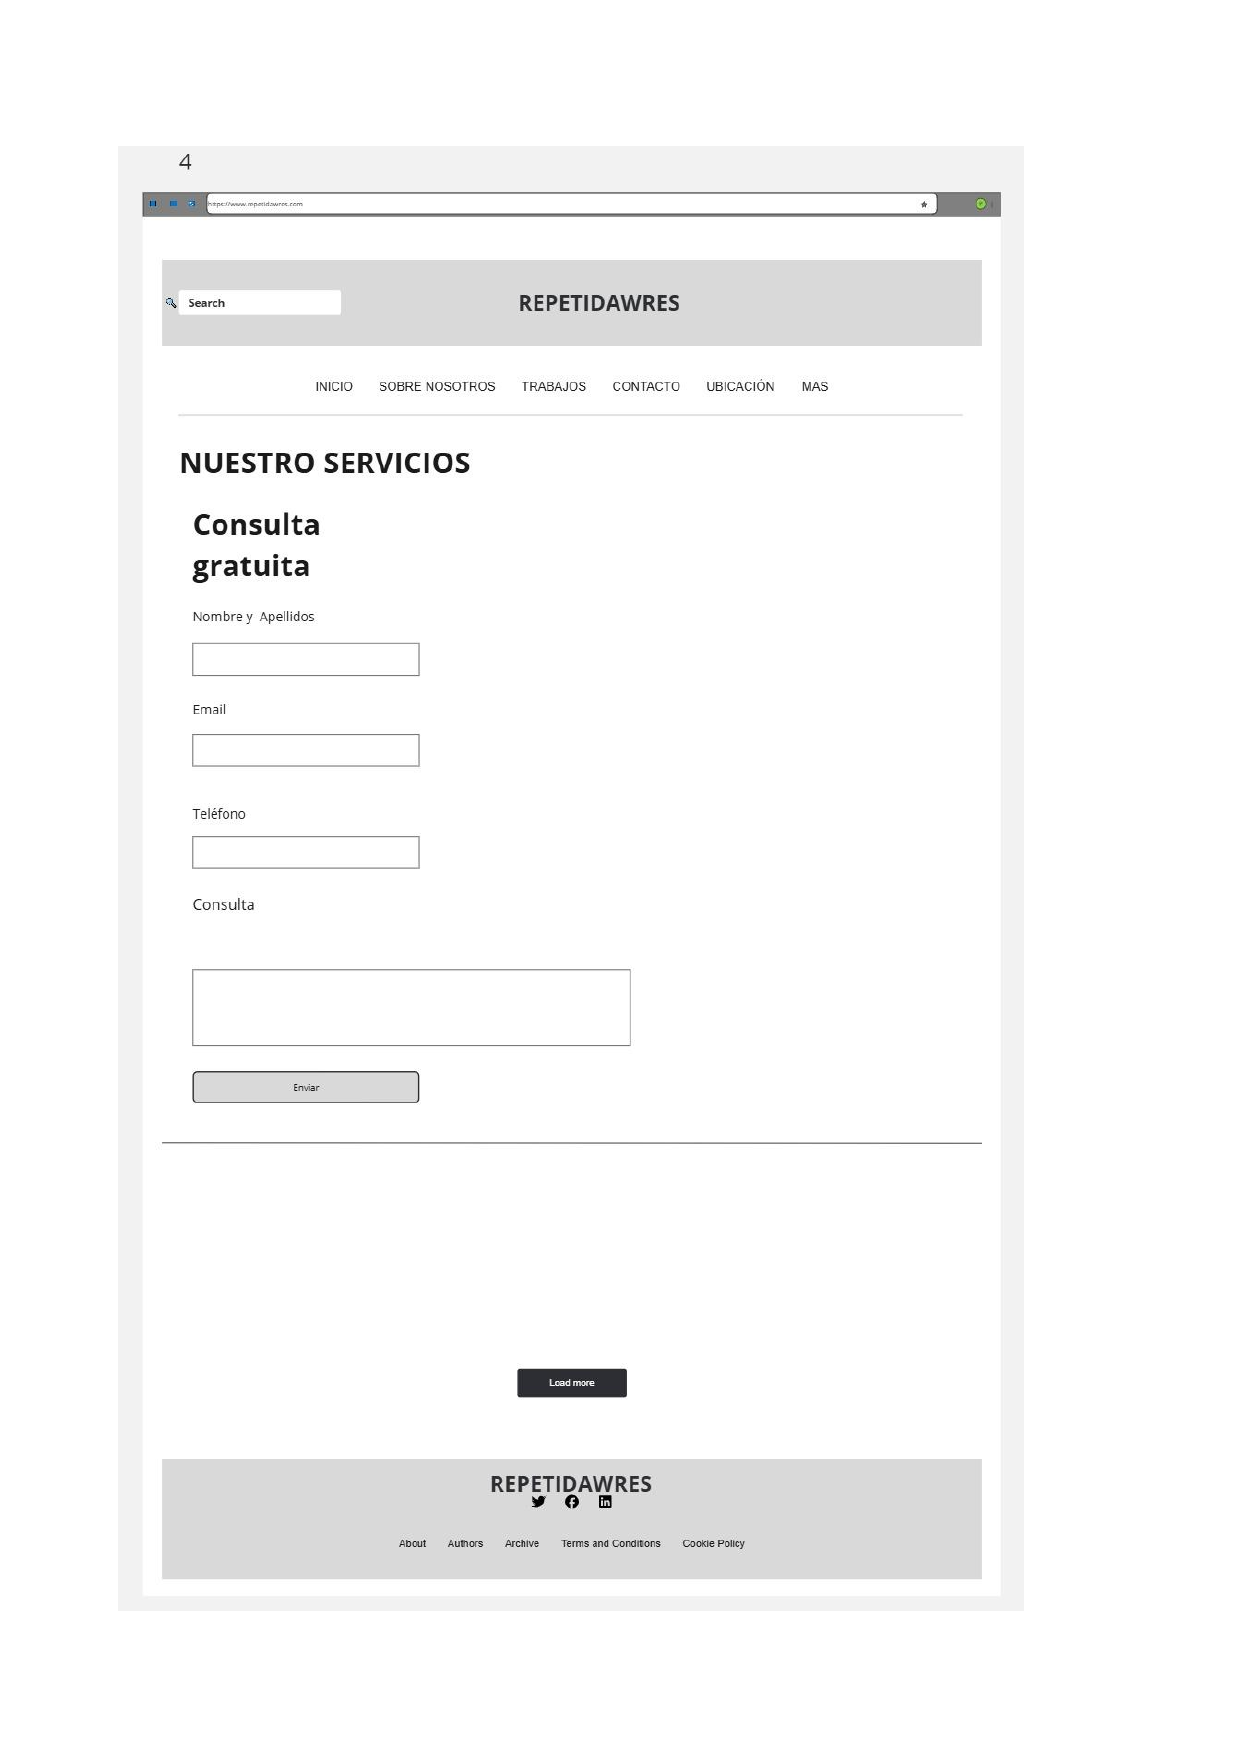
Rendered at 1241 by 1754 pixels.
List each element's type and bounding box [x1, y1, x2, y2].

picture [118, 146, 1024, 1611]
